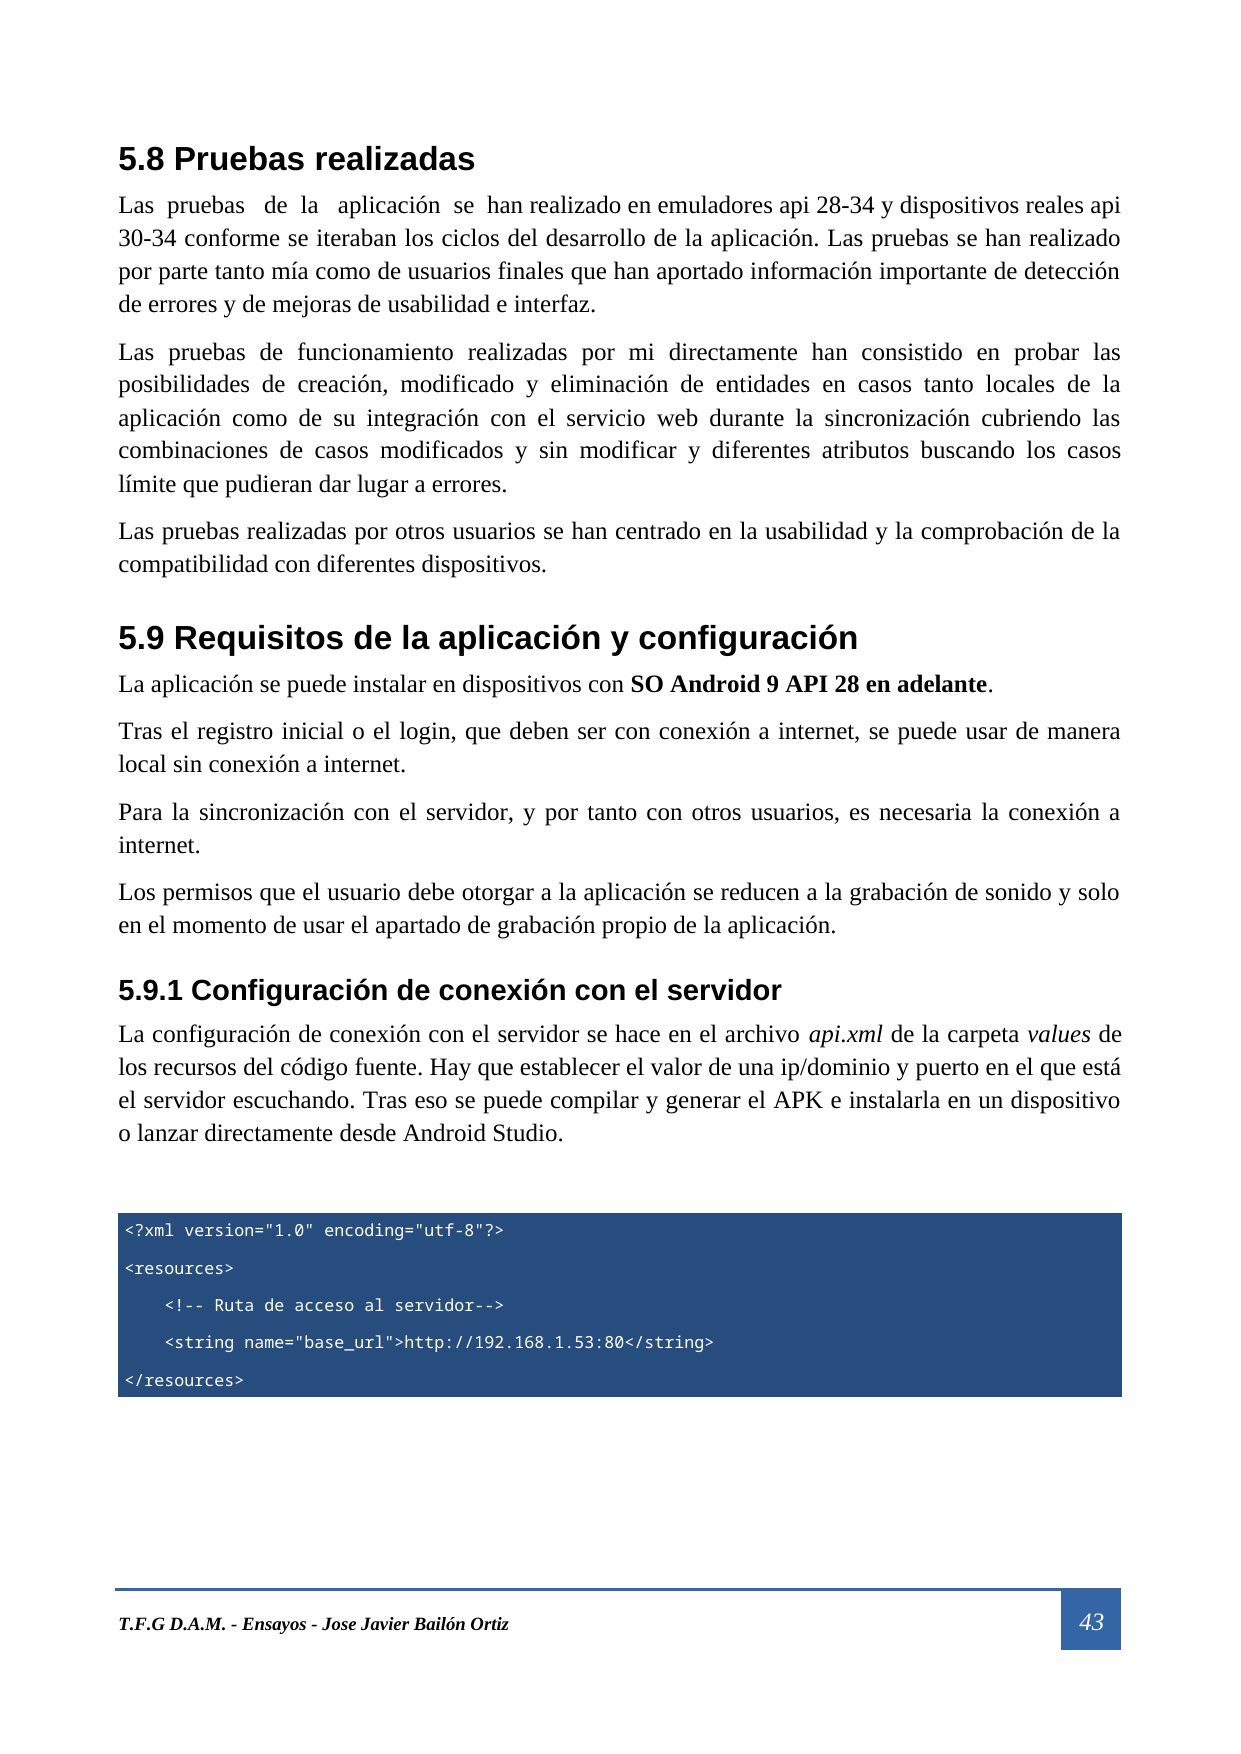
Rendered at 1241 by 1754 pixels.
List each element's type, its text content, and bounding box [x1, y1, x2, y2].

subtitle 5.8 Pruebas realizadas [118, 139, 1122, 177]
subtitle 5.9.1 Configuración de conexión con el servidor [118, 973, 1122, 1006]
text Las pruebas realizadas por otros usuarios se han centrado en la usabilidad y la comprobación de la compatibilidad con diferentes dispositivos. [118, 516, 1122, 578]
text Las pruebas de la aplicación se han realizado en emuladores api 28-34 y dispositivos reales api 30-34 conforme se iteraban los ciclos del desarrollo de la aplicación. Las pruebas se han realizado por parte tanto mía como de usuarios finales que han aportado información importante de detección de errores y de mejoras de usabilidad e interfaz. [118, 190, 1122, 318]
subtitle 5.9 Requisitos de la aplicación y configuración [118, 618, 1122, 656]
text La configuración de conexión con el servidor se hace en el archivo api.xml de la carpeta values de los recursos del código fuente. Hay que establecer el valor de una ip/dominio y puerto en el que está el servidor escuchando. Tras eso se puede compilar y generar el APK e instalarla en un dispositivo o lanzar directamente desde Android Studio. [118, 1019, 1122, 1147]
text </resources> [118, 1362, 1122, 1397]
text <?xml version="1.0" encoding="utf-8"?> [118, 1213, 1122, 1242]
text <string name="base_url">http://192.168.1.53:80</string> [118, 1325, 1122, 1353]
text La aplicación se puede instalar en dispositivos con SO Android 9 API 28 en adelante. [118, 669, 1122, 697]
text Tras el registro inicial o el login, que deben ser con conexión a internet, se puede usar de manera local sin conexión a internet. [118, 716, 1122, 778]
text <!-- Ruta de acceso al servidor--> [118, 1288, 1122, 1316]
text <resources> [118, 1250, 1122, 1279]
text Las pruebas de funcionamiento realizadas por mi directamente han consistido en probar las posibilidades de creación, modificado y eliminación de entidades en casos tanto locales de la aplicación como de su integración con el servicio web durante la sincronización cubriendo las combinaciones de casos modificados y sin modificar y diferentes atributos buscando los casos límite que pudieran dar lugar a errores. [118, 337, 1122, 497]
text Para la sincronización con el servidor, y por tanto con otros usuarios, es necesaria la conexión a internet. [118, 797, 1122, 859]
text Los permisos que el usuario debe otorgar a la aplicación se reducen a la grabación de sonido y solo en el momento de usar el apartado de grabación propio de la aplicación. [118, 877, 1122, 939]
